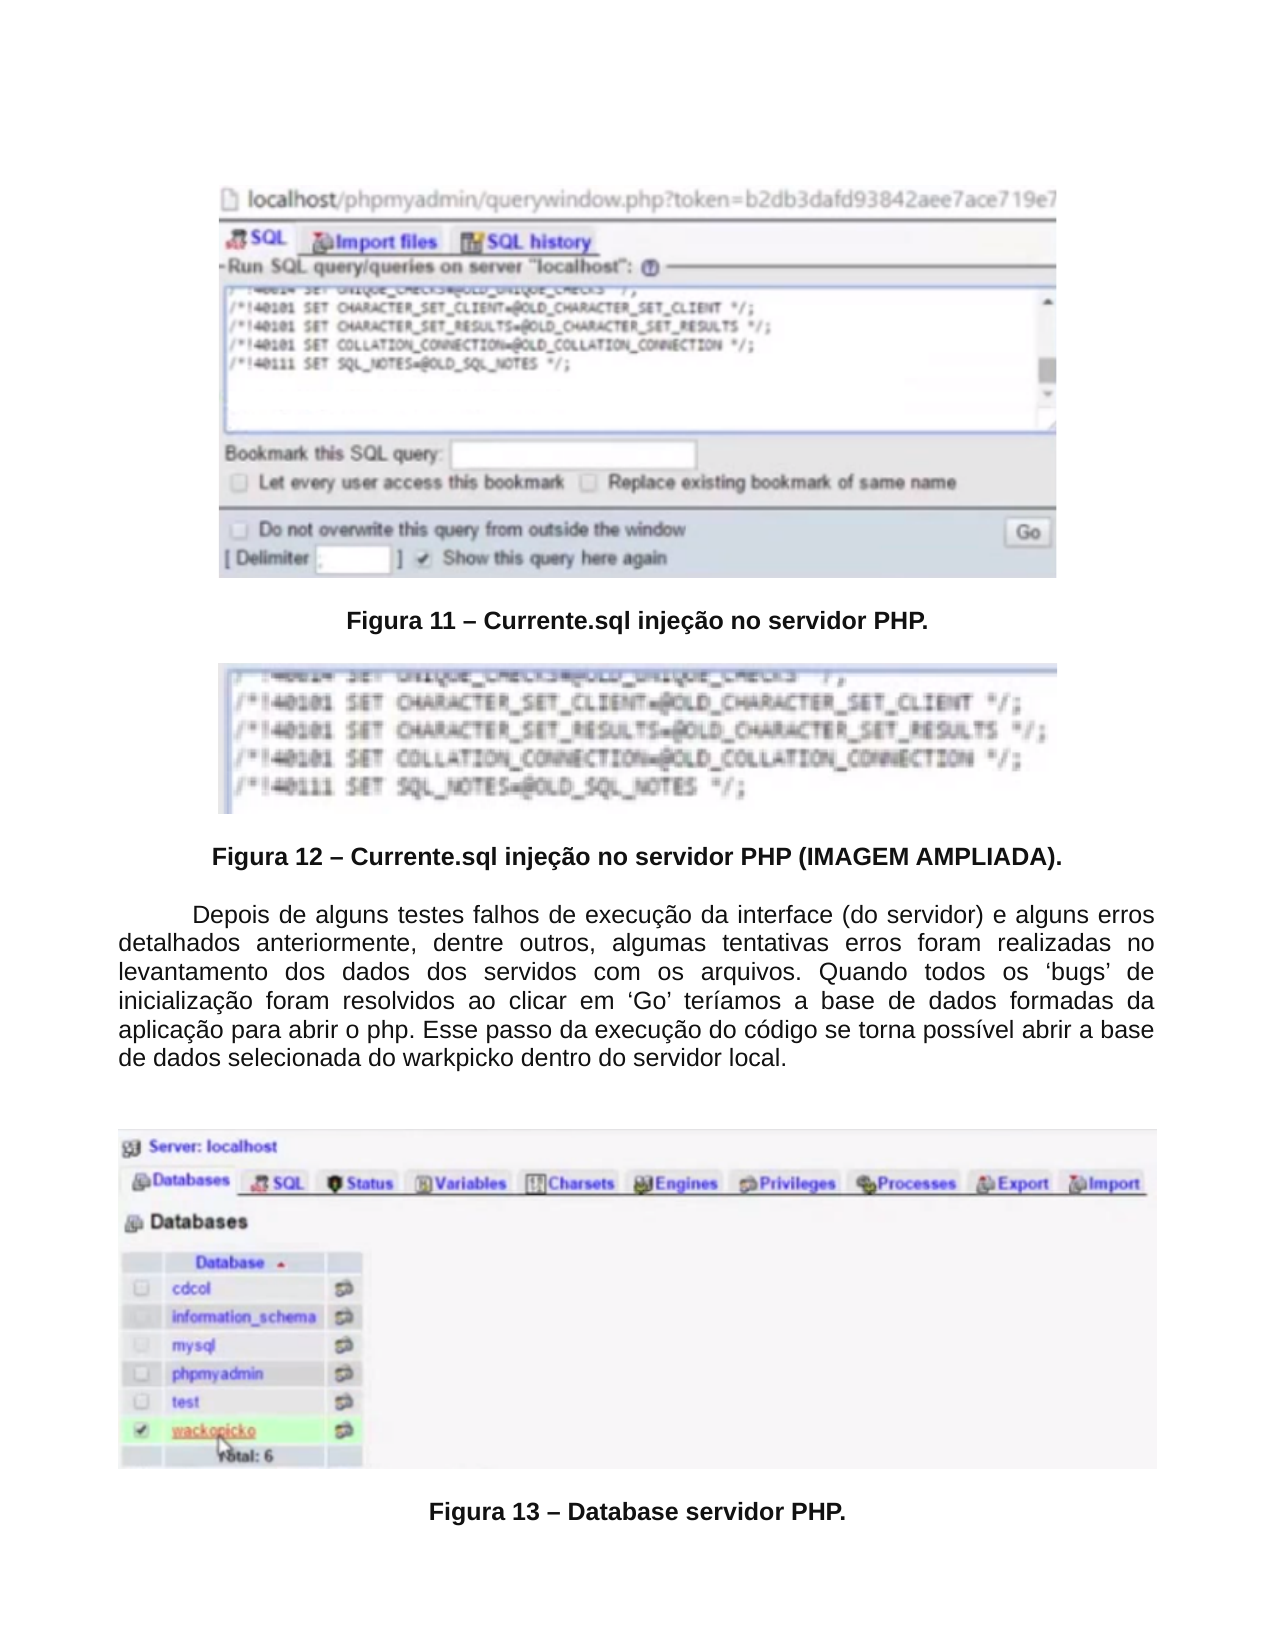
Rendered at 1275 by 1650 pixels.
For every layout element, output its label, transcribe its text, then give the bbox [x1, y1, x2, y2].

text Figura 13 – Database servidor PHP. [118, 1497, 1157, 1526]
text Depois de alguns testes falhos de execução da interface (do servidor) e alguns erros detalhados anteriormente, dentre outros, algumas tentativas erros foram realizadas no levantamento dos dados dos servidos com os arquivos. Quando todos os ‘bugs’ de inicialização foram resolvidos ao clicar em ‘Go’ teríamos a base de dados formadas da aplicação para abrir o php. Esse passo da execução do código se torna possível abrir a base de dados selecionada do warkpicko dentro do servidor local. [118, 900, 1157, 1072]
picture [218, 663, 1058, 814]
picture [118, 1129, 1157, 1469]
text Figura 11 – Currente.sql injeção no servidor PHP. [118, 606, 1157, 635]
picture [218, 185, 1057, 578]
text Figura 12 – Currente.sql injeção no servidor PHP (IMAGEM AMPLIADA). [118, 842, 1157, 871]
